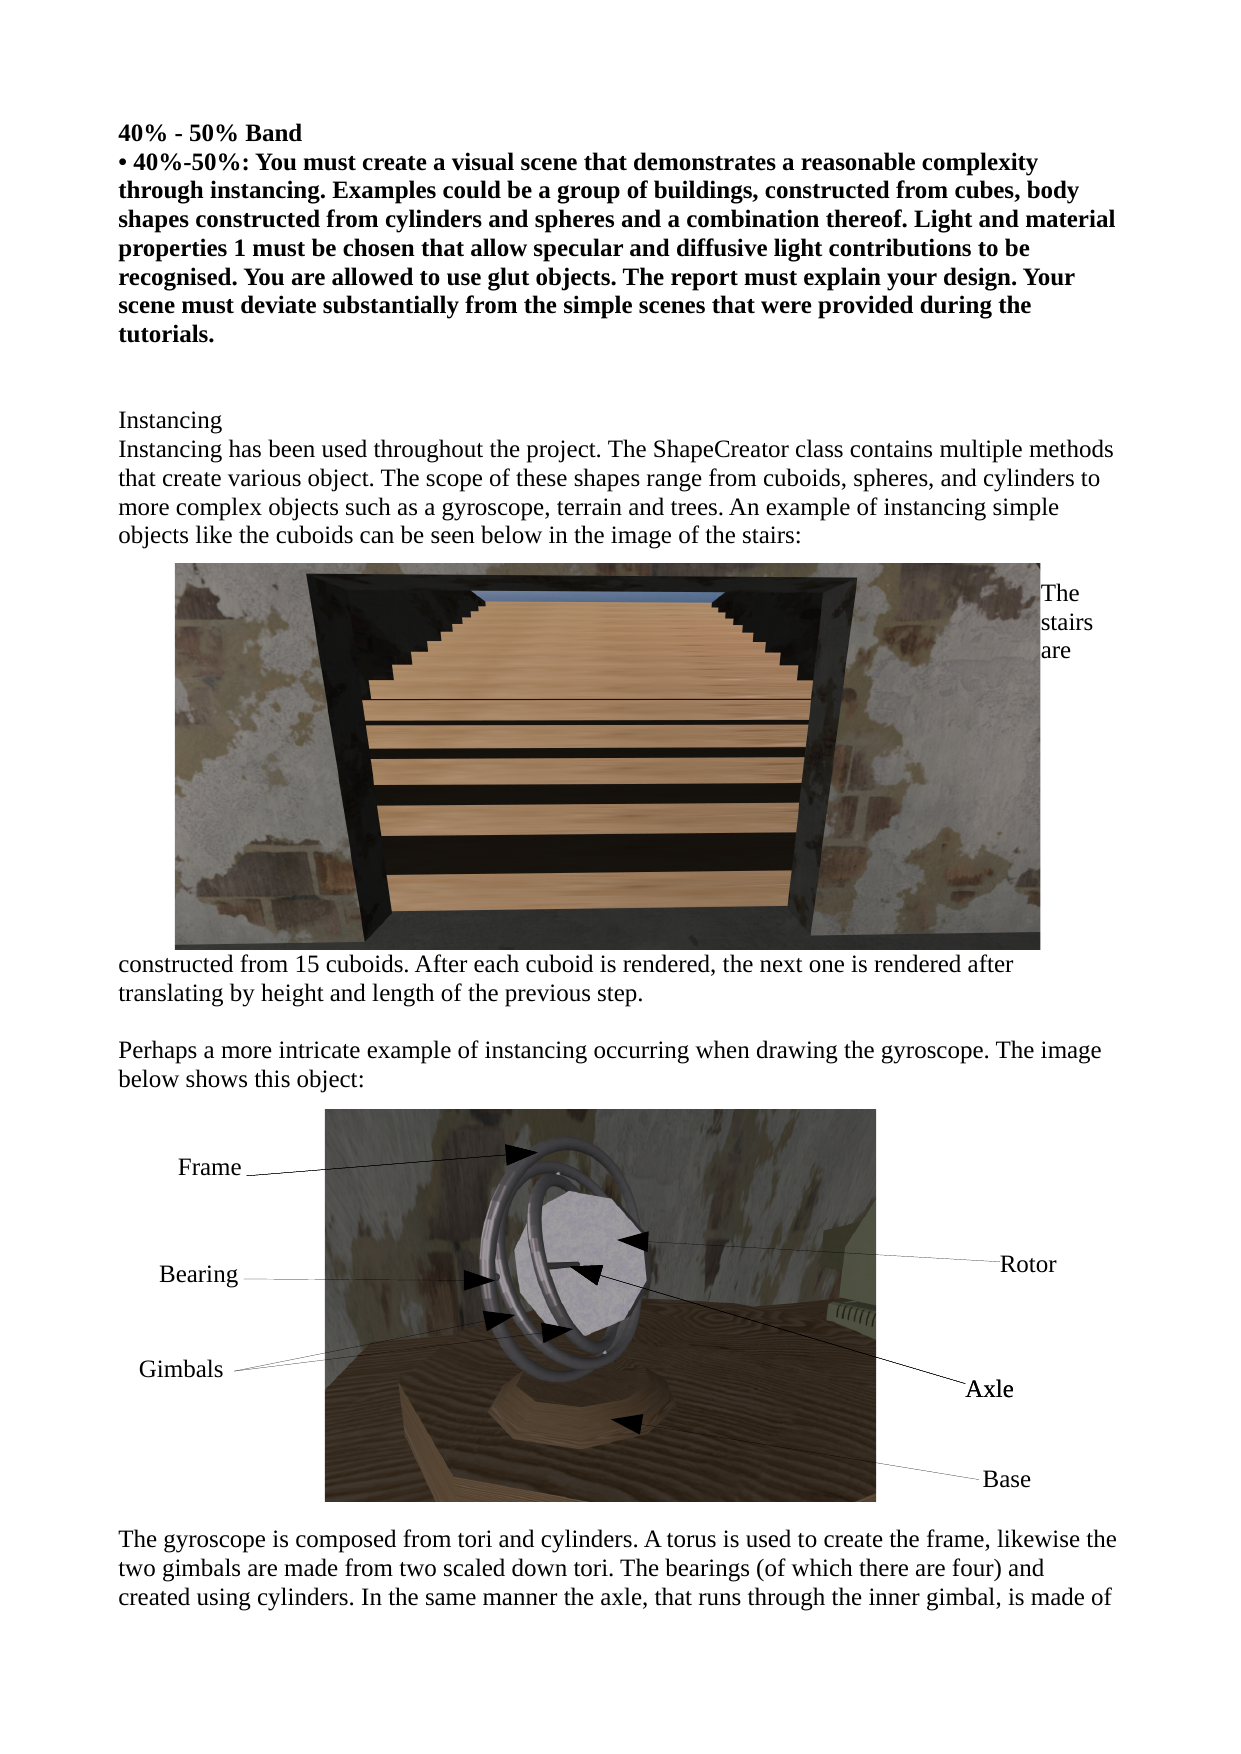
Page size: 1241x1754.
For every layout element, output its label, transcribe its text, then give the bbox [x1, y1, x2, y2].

text The gyroscope is composed from tori and cylinders. A torus is used to create the frame, likewise the two gimbals are made from two scaled down tori. The bearings (of which there are four) and created using cylinders. In the same manner the axle, that runs through the inner gimbal, is made of [118, 1524, 1122, 1611]
text • 40%-50%: You must create a visual scene that demonstrates a reasonable complexity through instancing. Examples could be a group of buildings, constructed from cubes, body shapes constructed from cylinders and spheres and a combination thereof. Light and material properties 1 must be chosen that allow specular and diffusive light contributions to be recognised. You are allowed to use glut objects. The report must explain your design. Your scene must deviate substantially from the simple scenes that were provided during the tutorials. [118, 147, 1122, 348]
picture [174, 563, 1041, 950]
text Instancing has been used throughout the project. The ShapeCreator class contains multiple methods that create various object. The scope of these shapes range from cuboids, spheres, and cylinders to more complex objects such as a gyroscope, terrain and trees. An example of instancing simple objects like the cuboids can be seen below in the image of the stairs: [118, 434, 1122, 549]
picture [324, 1109, 877, 1502]
text The stairs are constructed from 15 cuboids. After each cuboid is rendered, the next one is rendered after translating by height and length of the previous step. [118, 549, 1122, 1007]
text Instancing [118, 377, 1122, 434]
text Perhaps a more intricate example of instancing occurring when drawing the gyroscope. The image below shows this object: [118, 1036, 1122, 1093]
text 40% - 50% Band [118, 118, 1122, 147]
